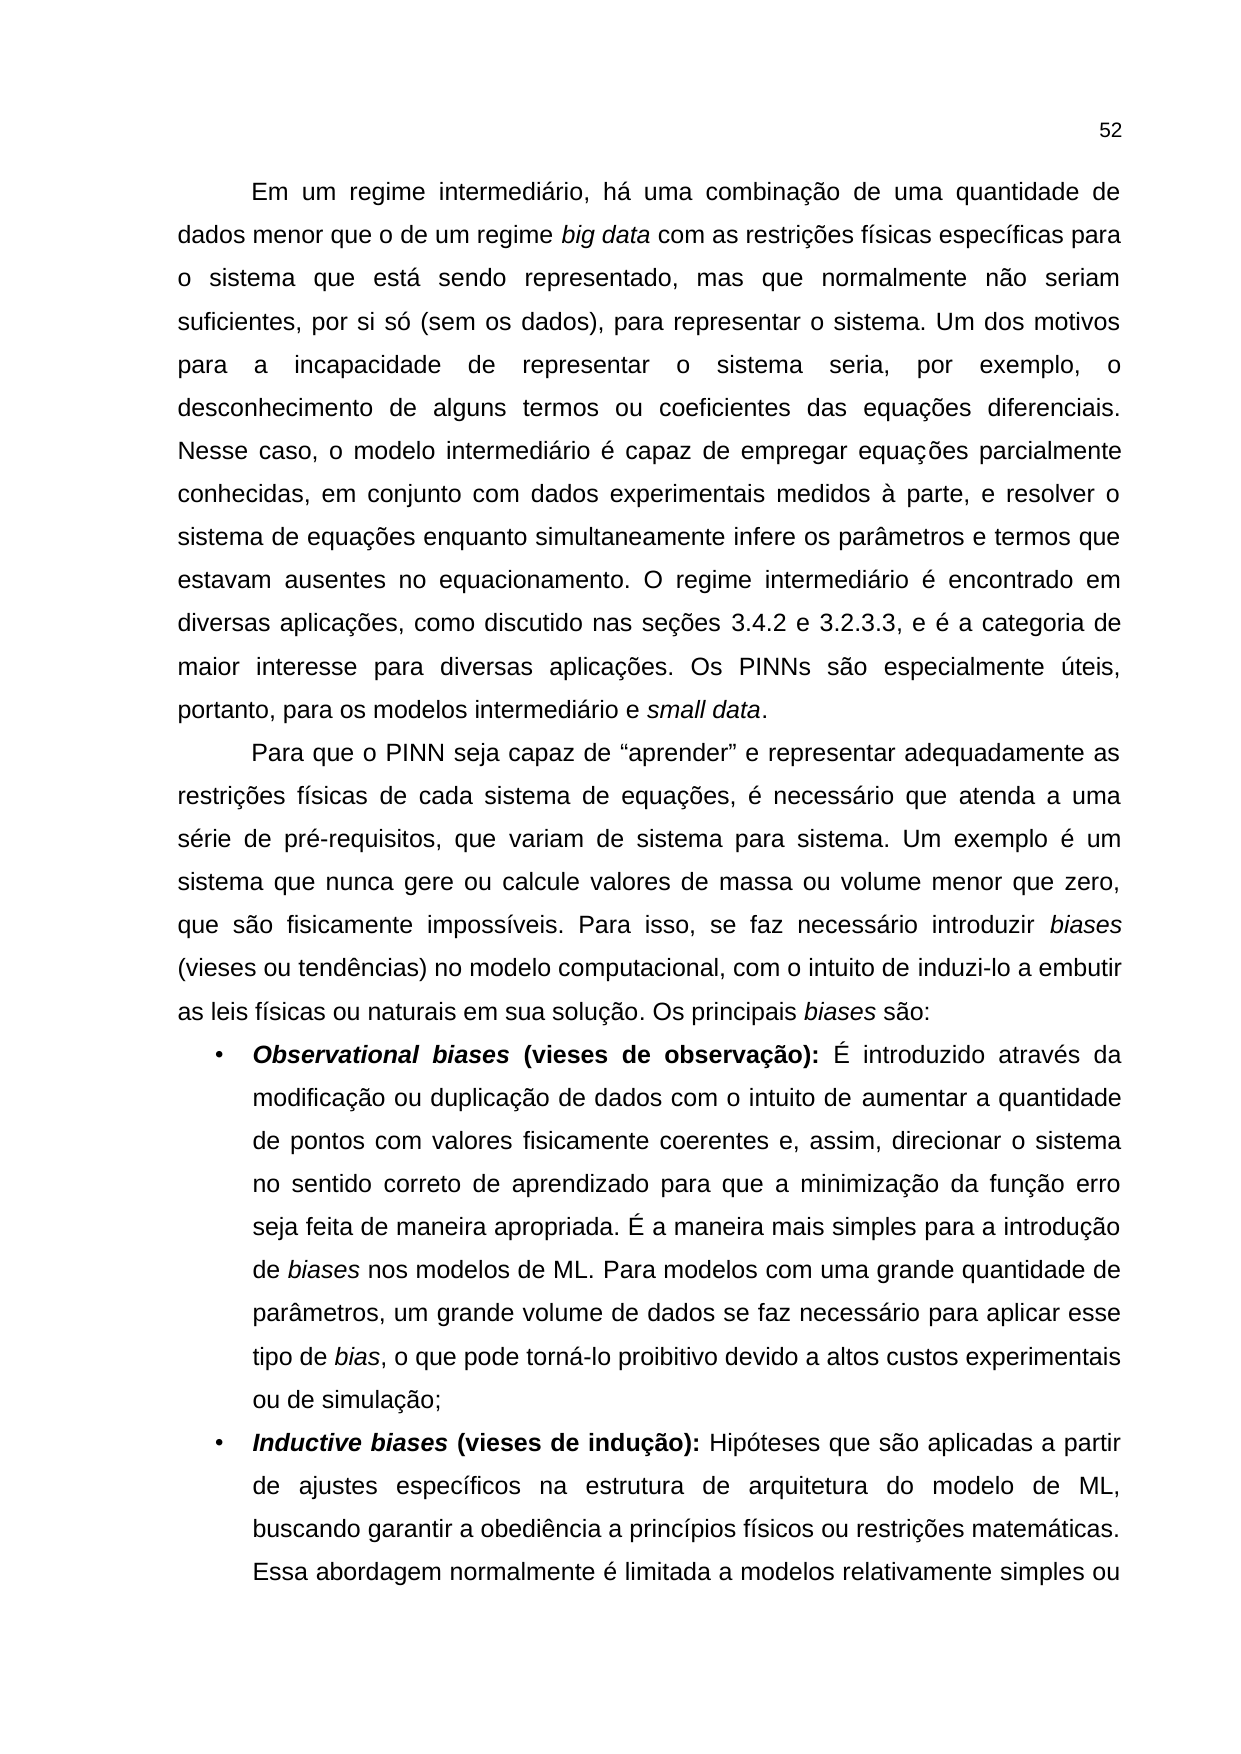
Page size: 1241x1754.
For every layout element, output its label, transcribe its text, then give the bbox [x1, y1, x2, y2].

text Em um regime intermediário, há uma combinação de uma quantidade de dados menor que o de um regime big data com as restrições físicas específicas para o sistema que está sendo representado, mas que normalmente não seriam suficientes, por si só (sem os dados), para representar o sistema. Um dos motivos para a incapacidade de representar o sistema seria, por exemplo, o desconhecimento de alguns termos ou coeficientes das equações diferenciais. Nesse caso, o modelo intermediário é capaz de empregar equações parcialmente conhecidas, em conjunto com dados experimentais medidos à parte, e resolver o sistema de equações enquanto simultaneamente infere os parâmetros e termos que estavam ausentes no equacionamento. O regime intermediário é encontrado em diversas aplicações, como discutido nas seções 3.4.2 e 3.2.3.3, e é a categoria de maior interesse para diversas aplicações. Os PINNs são especialmente úteis, portanto, para os modelos intermediário e small data. [177, 177, 1122, 723]
list Inductive biases (vieses de indução): Hipóteses que são aplicadas a partir de ajustes específicos na estrutura de arquitetura do modelo de ML, buscando garantir a obediência a princípios físicos ou restrições matemáticas. Essa abordagem normalmente é limitada a modelos relativamente simples ou [215, 1428, 1122, 1586]
list Observational biases (vieses de observação): É introduzido através da modificação ou duplicação de dados com o intuito de aumentar a quantidade de pontos com valores fisicamente coerentes e, assim, direcionar o sistema no sentido correto de aprendizado para que a minimização da função erro seja feita de maneira apropriada. É a maneira mais simples para a introdução de biases nos modelos de ML. Para modelos com uma grande quantidade de parâmetros, um grande volume de dados se faz necessário para aplicar esse tipo de bias, o que pode torná-lo proibitivo devido a altos custos experimentais ou de simulação; [215, 1039, 1122, 1413]
text Para que o PINN seja capaz de “aprender” e representar adequadamente as restrições físicas de cada sistema de equações, é necessário que atenda a uma série de pré-requisitos, que variam de sistema para sistema. Um exemplo é um sistema que nunca gere ou calcule valores de massa ou volume menor que zero, que são fisicamente impossíveis. Para isso, se faz necessário introduzir biases (vieses ou tendências) no modelo computacional, com o intuito de induzi-lo a embutir as leis físicas ou naturais em sua solução. Os principais biases são: [177, 738, 1122, 1025]
